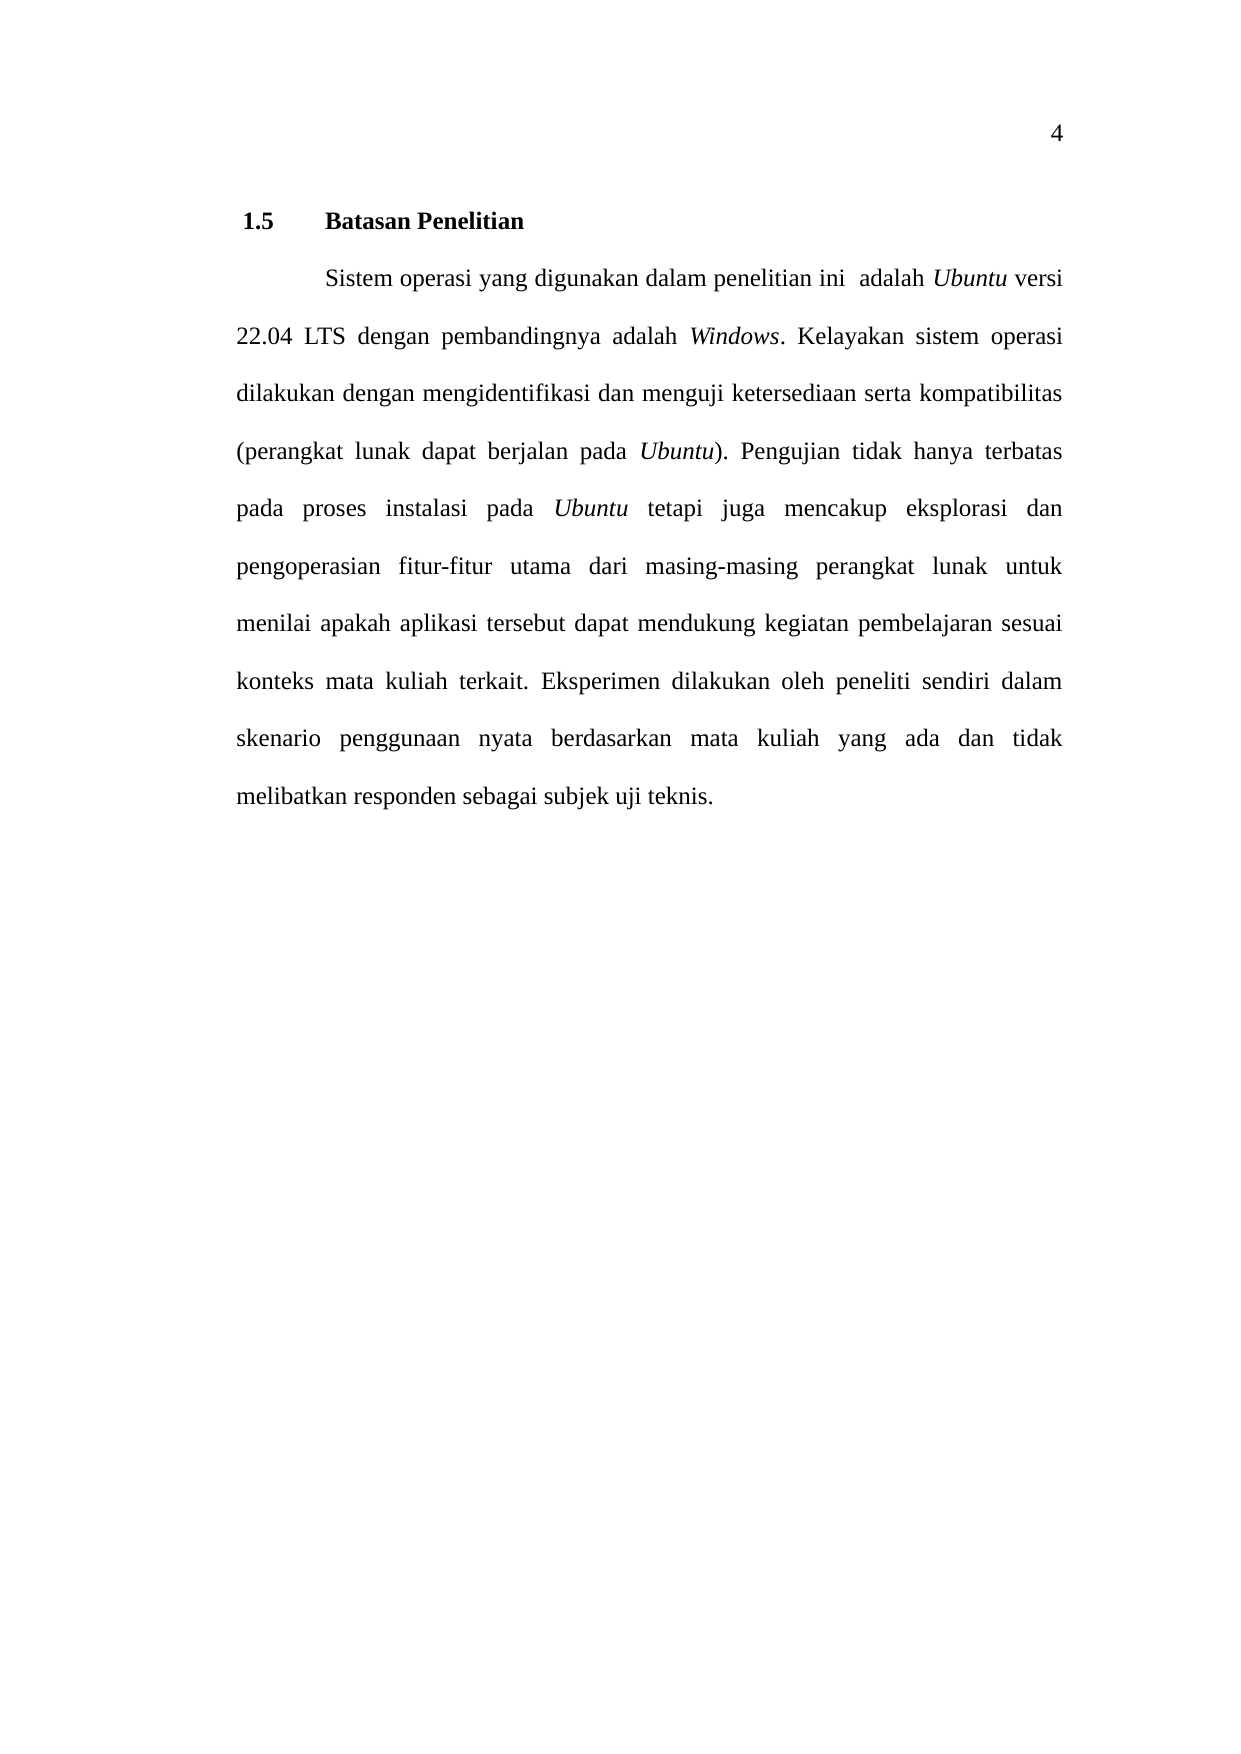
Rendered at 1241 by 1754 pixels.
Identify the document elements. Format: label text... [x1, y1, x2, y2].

subtitle Batasan Penelitian [236, 206, 1063, 235]
text Sistem operasi yang digunakan dalam penelitian ini adalah Ubuntu versi 22.04 LTS dengan pembandingnya adalah Windows. Kelayakan sistem operasi dilakukan dengan mengidentifikasi dan menguji ketersediaan serta kompatibilitas (perangkat lunak dapat berjalan pada Ubuntu). Pengujian tidak hanya terbatas pada proses instalasi pada Ubuntu tetapi juga mencakup eksplorasi dan pengoperasian fitur-fitur utama dari masing-masing perangkat lunak untuk menilai apakah aplikasi tersebut dapat mendukung kegiatan pembelajaran sesuai konteks mata kuliah terkait. Eksperimen dilakukan oleh peneliti sendiri dalam skenario penggunaan nyata berdasarkan mata kuliah yang ada dan tidak melibatkan responden sebagai subjek uji teknis. [236, 263, 1063, 810]
